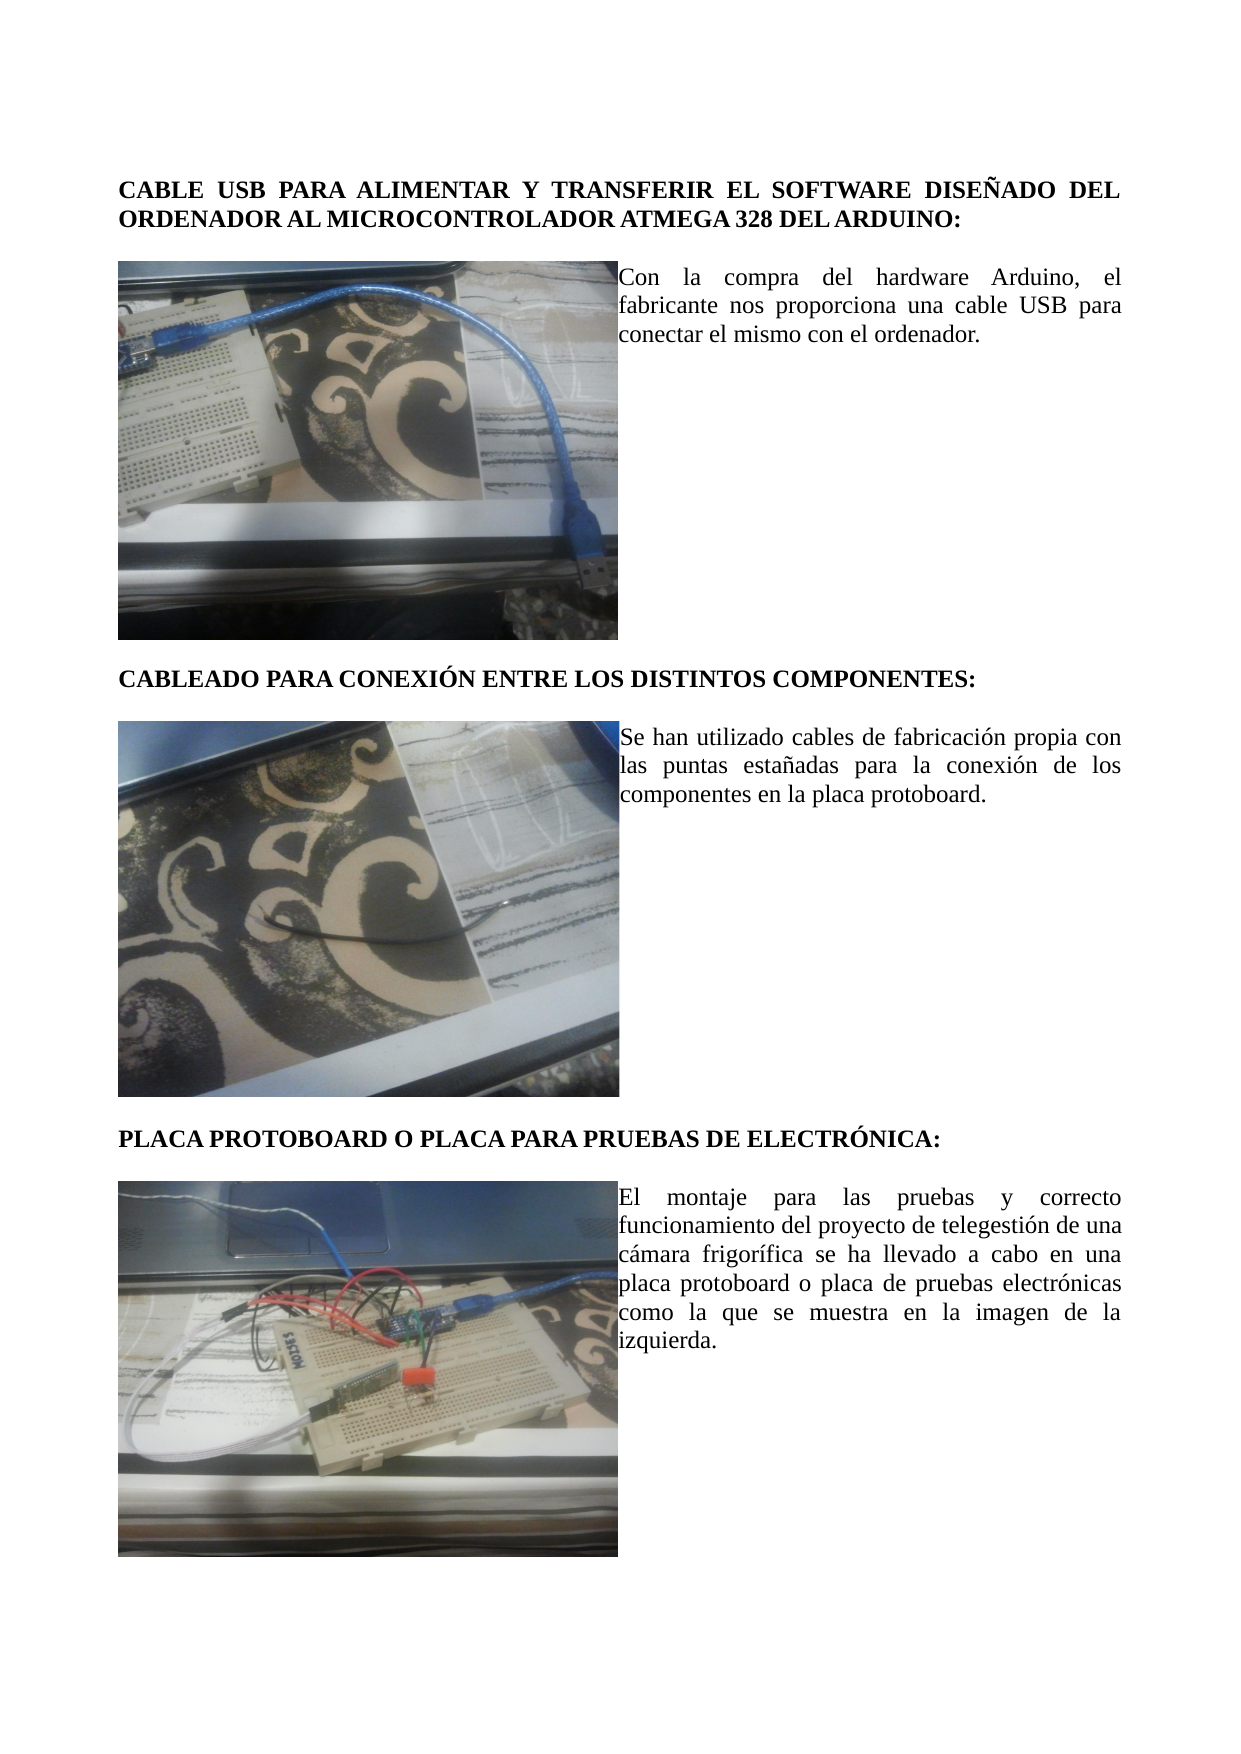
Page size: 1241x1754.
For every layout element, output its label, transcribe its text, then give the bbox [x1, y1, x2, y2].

picture [118, 721, 620, 1097]
picture [118, 261, 618, 640]
text El montaje para las pruebas y correcto funcionamiento del proyecto de telegestión de una cámara frigorífica se ha llevado a cabo en una placa protoboard o placa de pruebas electrónicas como la que se muestra en la imagen de la izquierda. [618, 1182, 1122, 1354]
text CABLE USB PARA ALIMENTAR Y TRANSFERIR EL SOFTWARE DISEÑADO DEL ORDENADOR AL MICROCONTROLADOR ATMEGA 328 DEL ARDUINO: [118, 176, 1122, 233]
text Con la compra del hardware Arduino, el fabricante nos proporciona una cable USB para conectar el mismo con el ordenador. [618, 262, 1122, 348]
text CABLEADO PARA CONEXIÓN ENTRE LOS DISTINTOS COMPONENTES: [118, 664, 1122, 693]
text PLACA PROTOBOARD O PLACA PARA PRUEBAS DE ELECTRÓNICA: [118, 1124, 1122, 1153]
text Se han utilizado cables de fabricación propia con las puntas estañadas para la conexión de los componentes en la placa protoboard. [620, 722, 1122, 808]
picture [118, 1181, 618, 1557]
